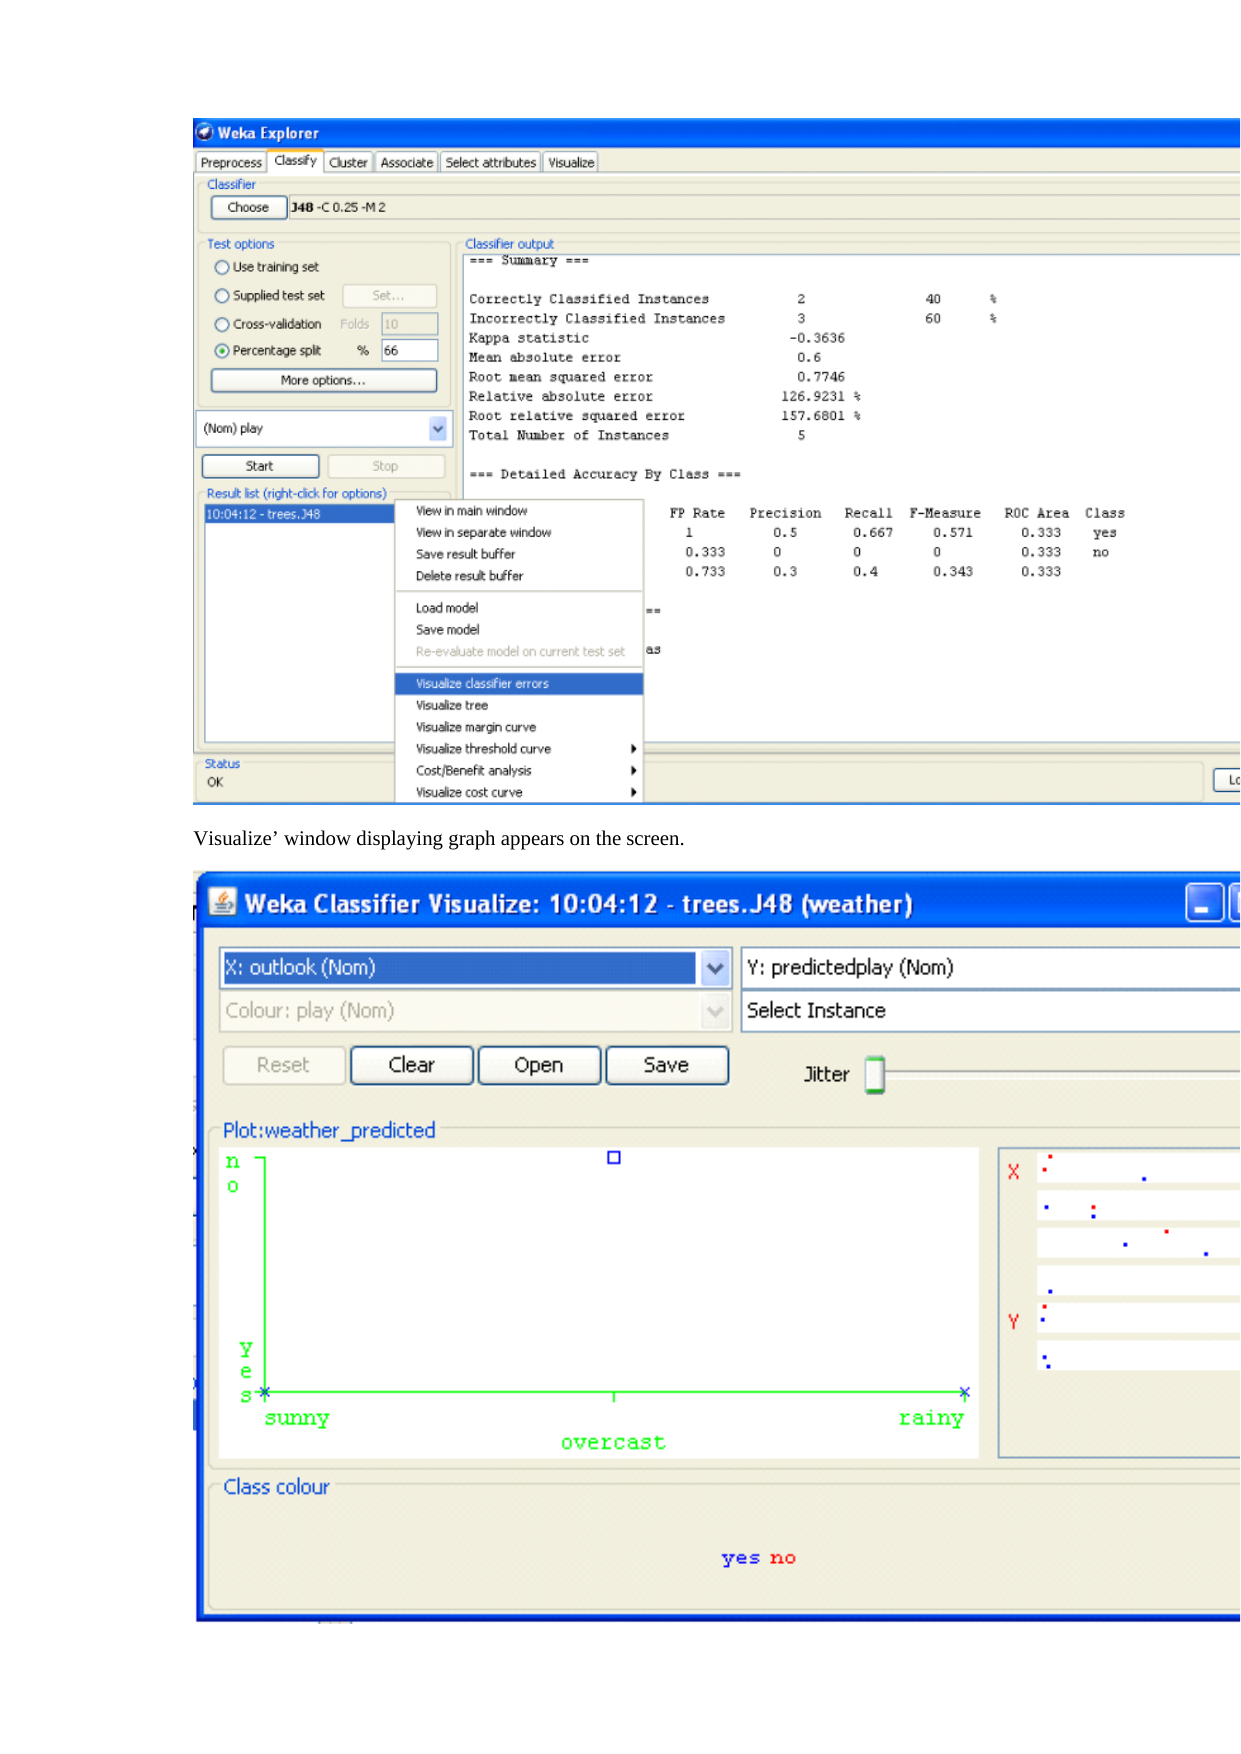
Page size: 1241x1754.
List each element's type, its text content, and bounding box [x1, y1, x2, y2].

text Visualize’ window displaying graph appears on the screen. [193, 826, 1122, 850]
